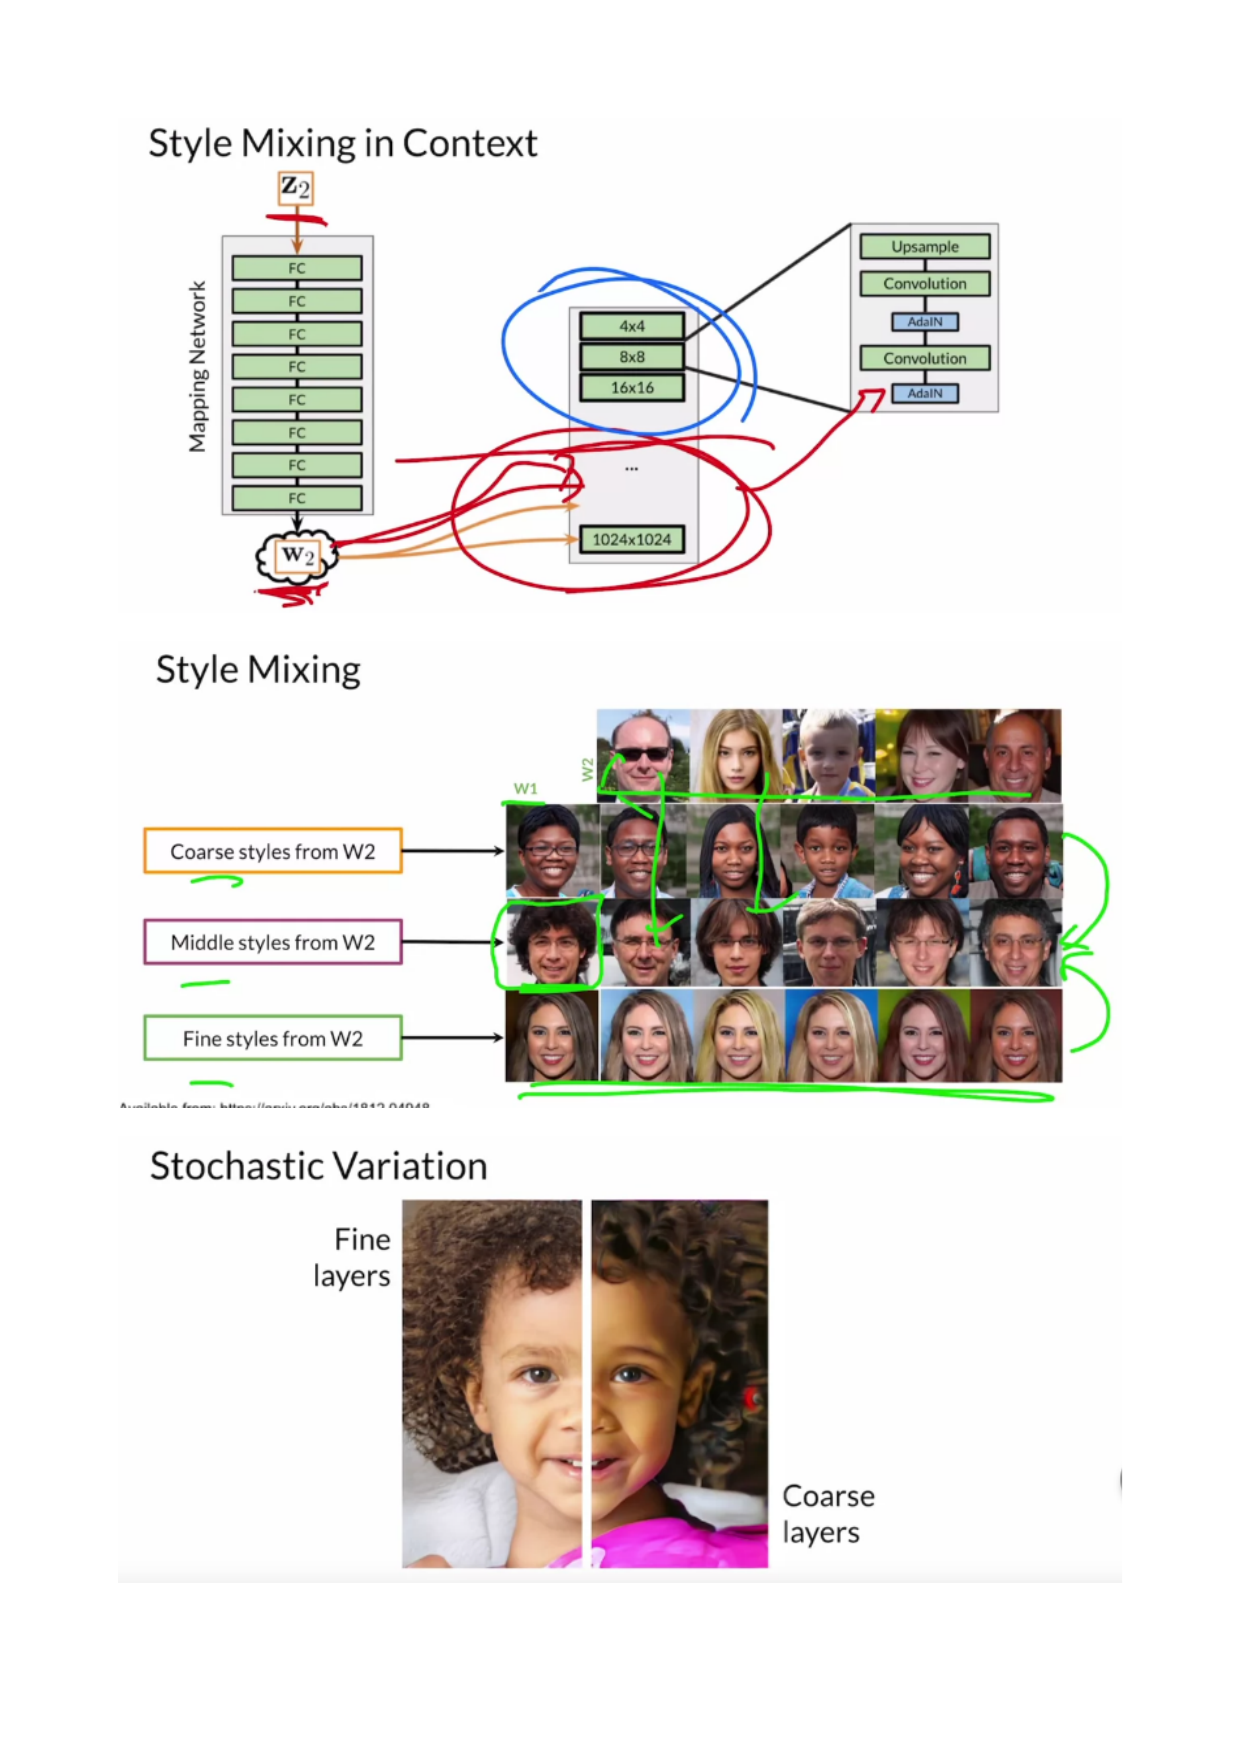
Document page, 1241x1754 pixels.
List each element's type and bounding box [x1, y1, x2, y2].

picture [118, 641, 1123, 1108]
picture [118, 1136, 1123, 1583]
picture [118, 118, 1123, 613]
